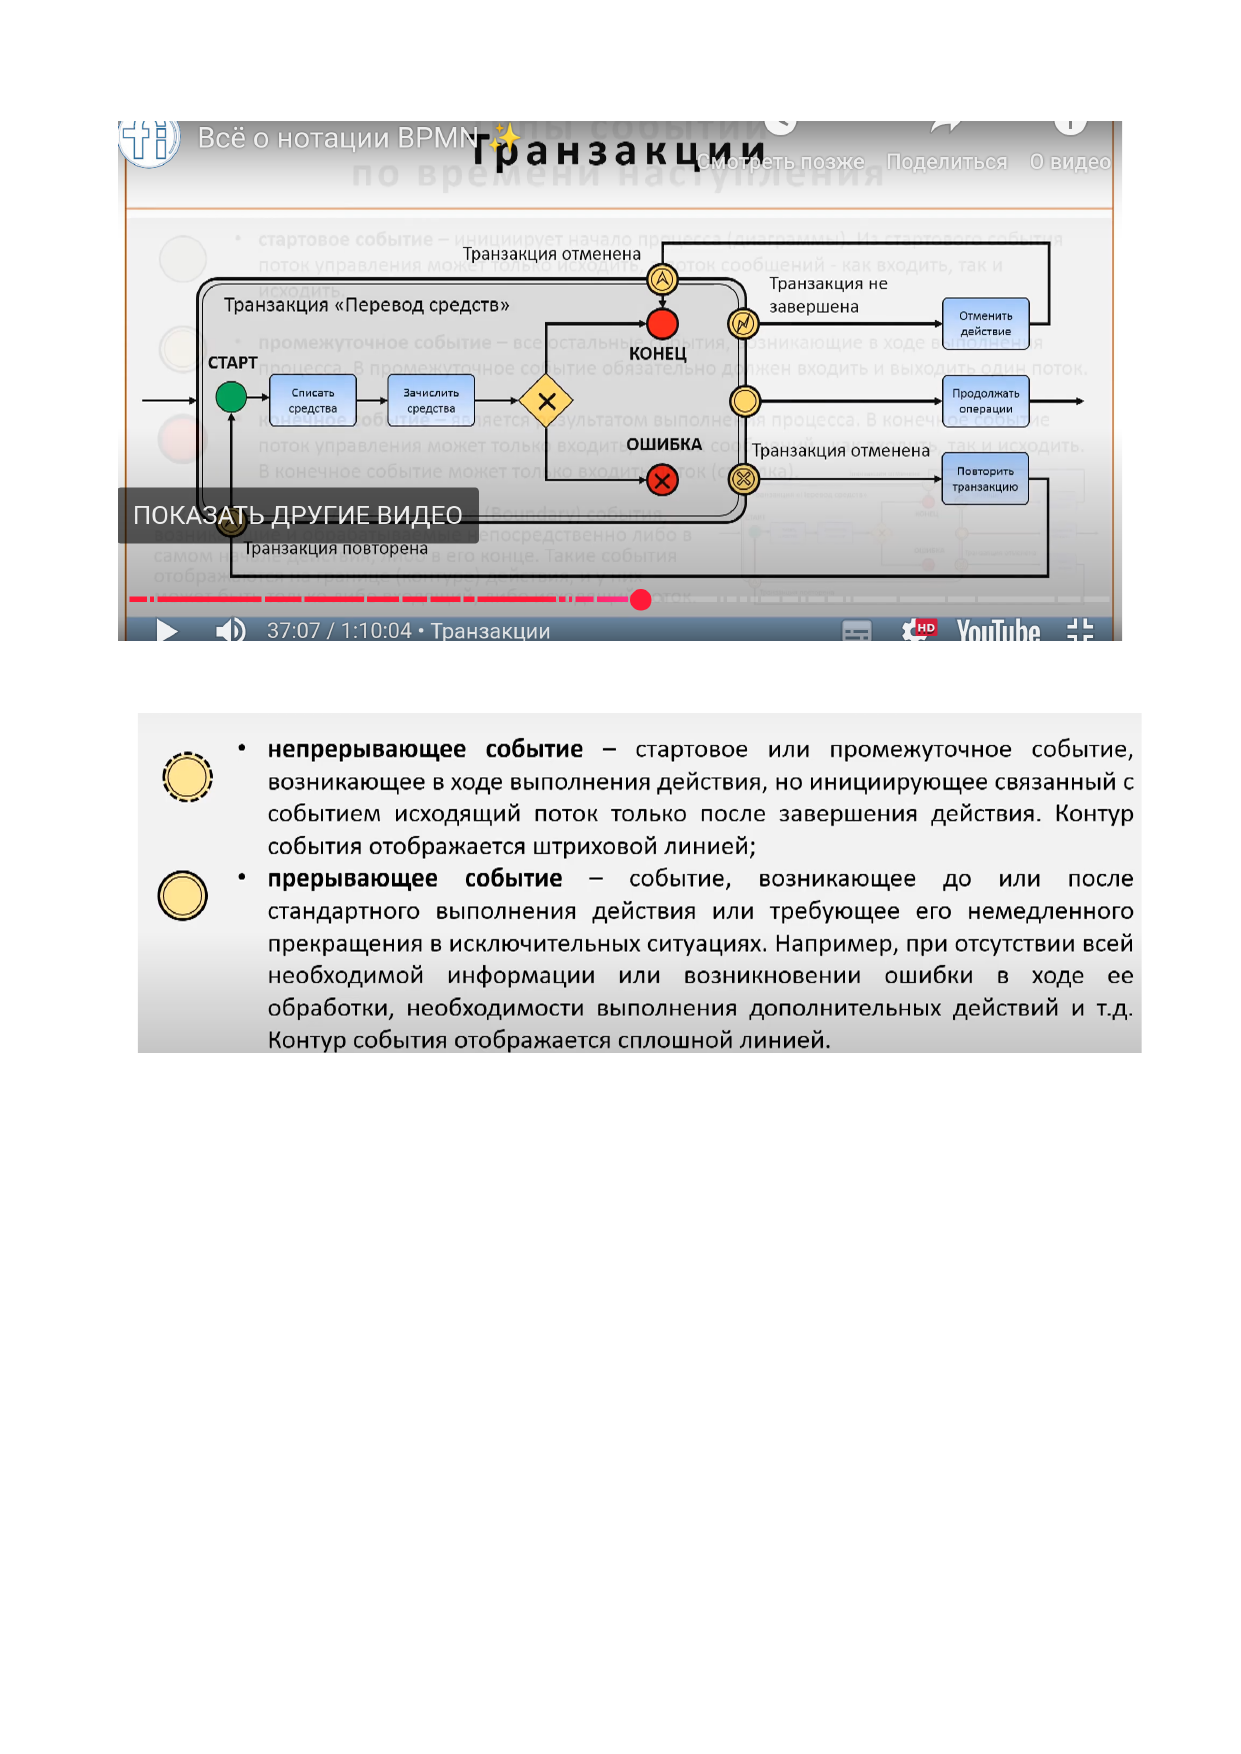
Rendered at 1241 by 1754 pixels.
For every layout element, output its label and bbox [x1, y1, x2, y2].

picture [118, 121, 1123, 641]
picture [137, 713, 1142, 1053]
